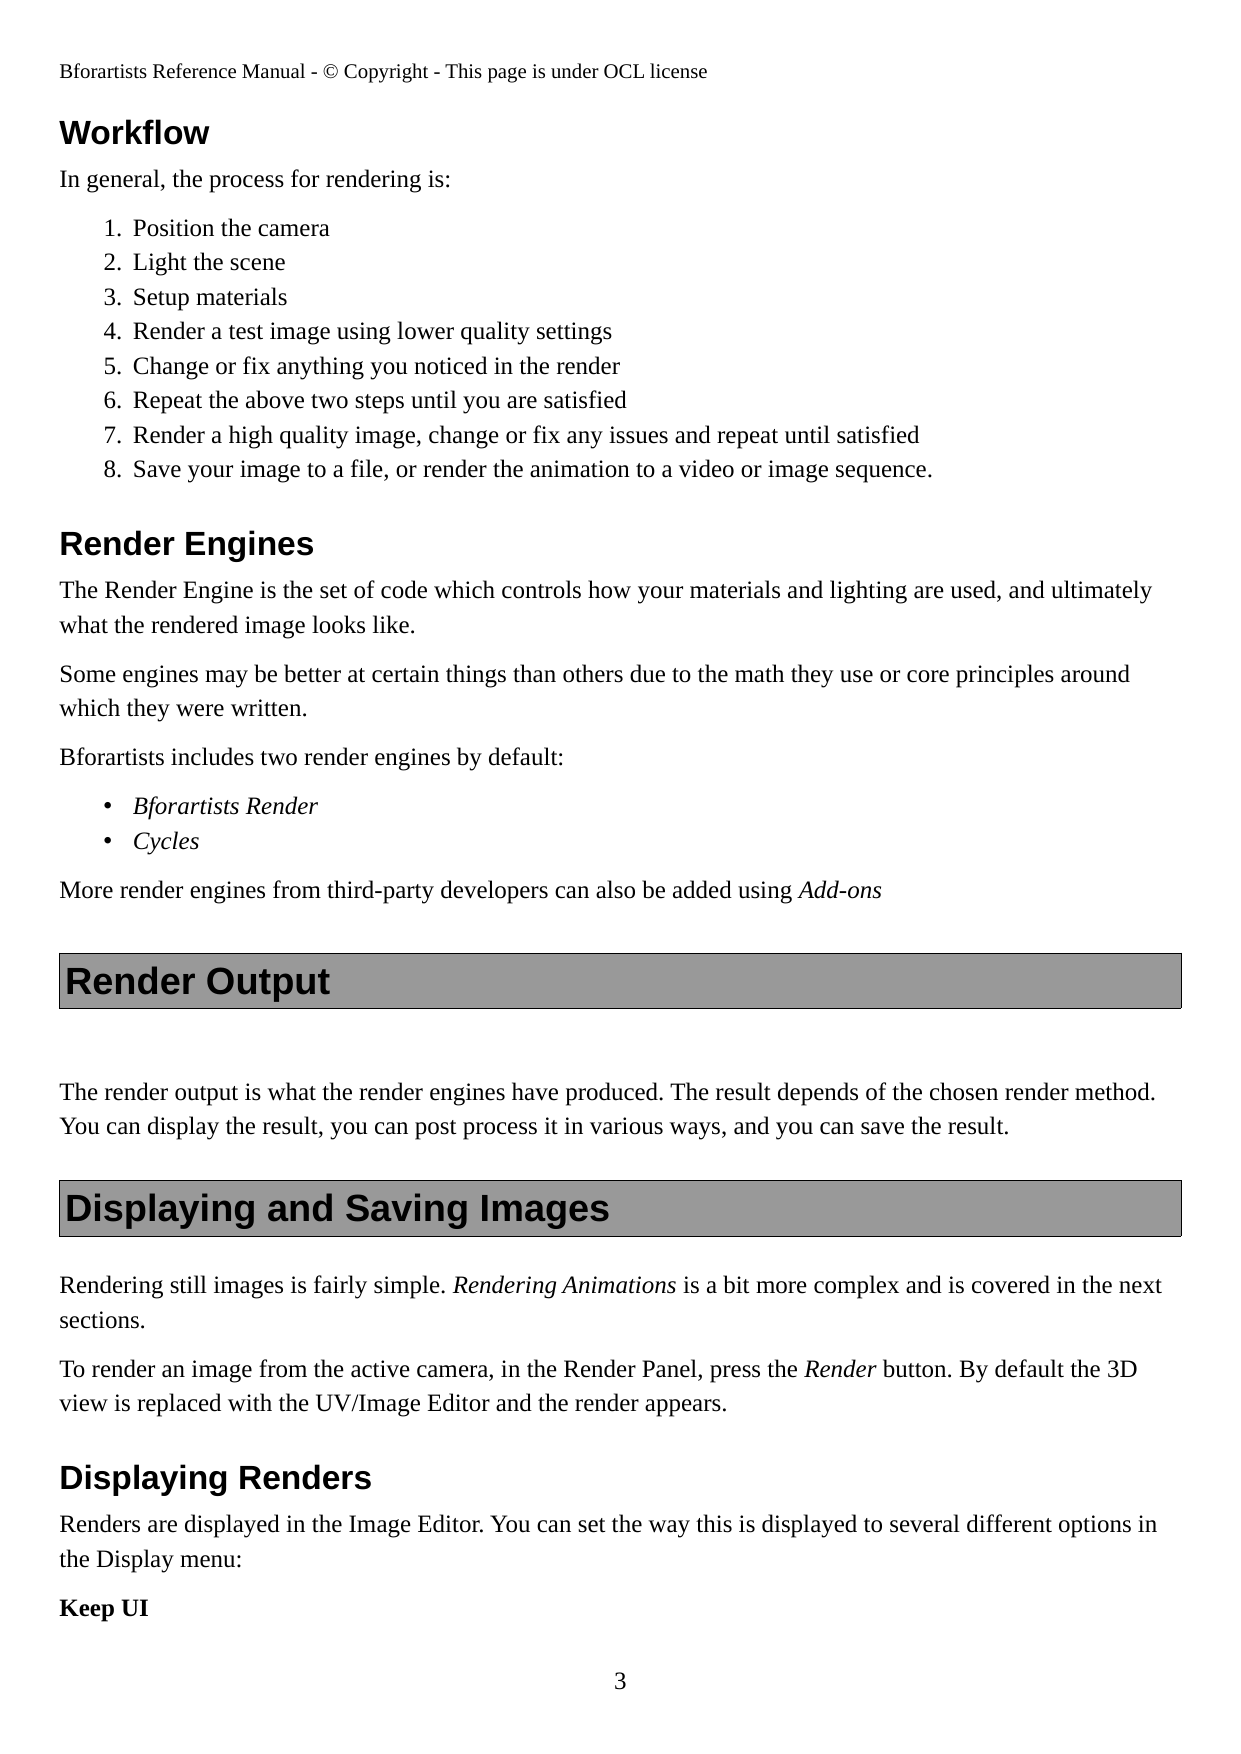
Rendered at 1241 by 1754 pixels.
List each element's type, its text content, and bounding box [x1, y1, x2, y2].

list Light the scene [103, 247, 1181, 276]
text Some engines may be better at certain things than others due to the math they use or core principles around which they were written. [59, 659, 1181, 722]
list Change or fix anything you noticed in the render [103, 351, 1181, 379]
subtitle Render Engines [59, 524, 1181, 563]
list Save your image to a file, or render the animation to a video or image sequence. [103, 454, 1181, 483]
subtitle Displaying Renders [59, 1458, 1181, 1497]
list Render a high quality image, change or fix any issues and repeat until satisfied [103, 420, 1181, 448]
subtitle Keep UI [59, 1593, 1181, 1622]
subtitle Workflow [59, 113, 1181, 151]
text Rendering still images is fairly simple. Rendering Animations is a bit more complex and is covered in the next sections. [59, 1270, 1181, 1333]
table_header Render Output [60, 954, 1181, 1008]
text The render output is what the render engines have produced. The result depends of the chosen render method. You can display the result, you can post process it in various ways, and you can save the result. [59, 1077, 1181, 1140]
list Position the camera [103, 213, 1181, 242]
list Cycles [103, 826, 1181, 854]
text In general, the process for rendering is: [59, 164, 1181, 192]
text Renders are displayed in the Image Editor. You can set the way this is displayed to several different options in the Display menu: [59, 1509, 1181, 1572]
list Bforartists Render [103, 791, 1181, 820]
text Bforartists includes two render engines by default: [59, 742, 1181, 771]
text The Render Engine is the set of code which controls how your materials and lighting are used, and ultimately what the rendered image looks like. [59, 575, 1181, 638]
list Repeat the above two steps until you are satisfied [103, 385, 1181, 414]
text More render engines from third-party developers can also be added using Add-ons [59, 875, 1181, 904]
text To render an image from the active camera, in the Render Panel, press the Render button. By default the 3D view is replaced with the UV/Image Editor and the render appears. [59, 1354, 1181, 1417]
table_header Displaying and Saving Images [60, 1181, 1181, 1236]
list Setup materials [103, 282, 1181, 311]
list Render a test image using lower quality settings [103, 316, 1181, 345]
